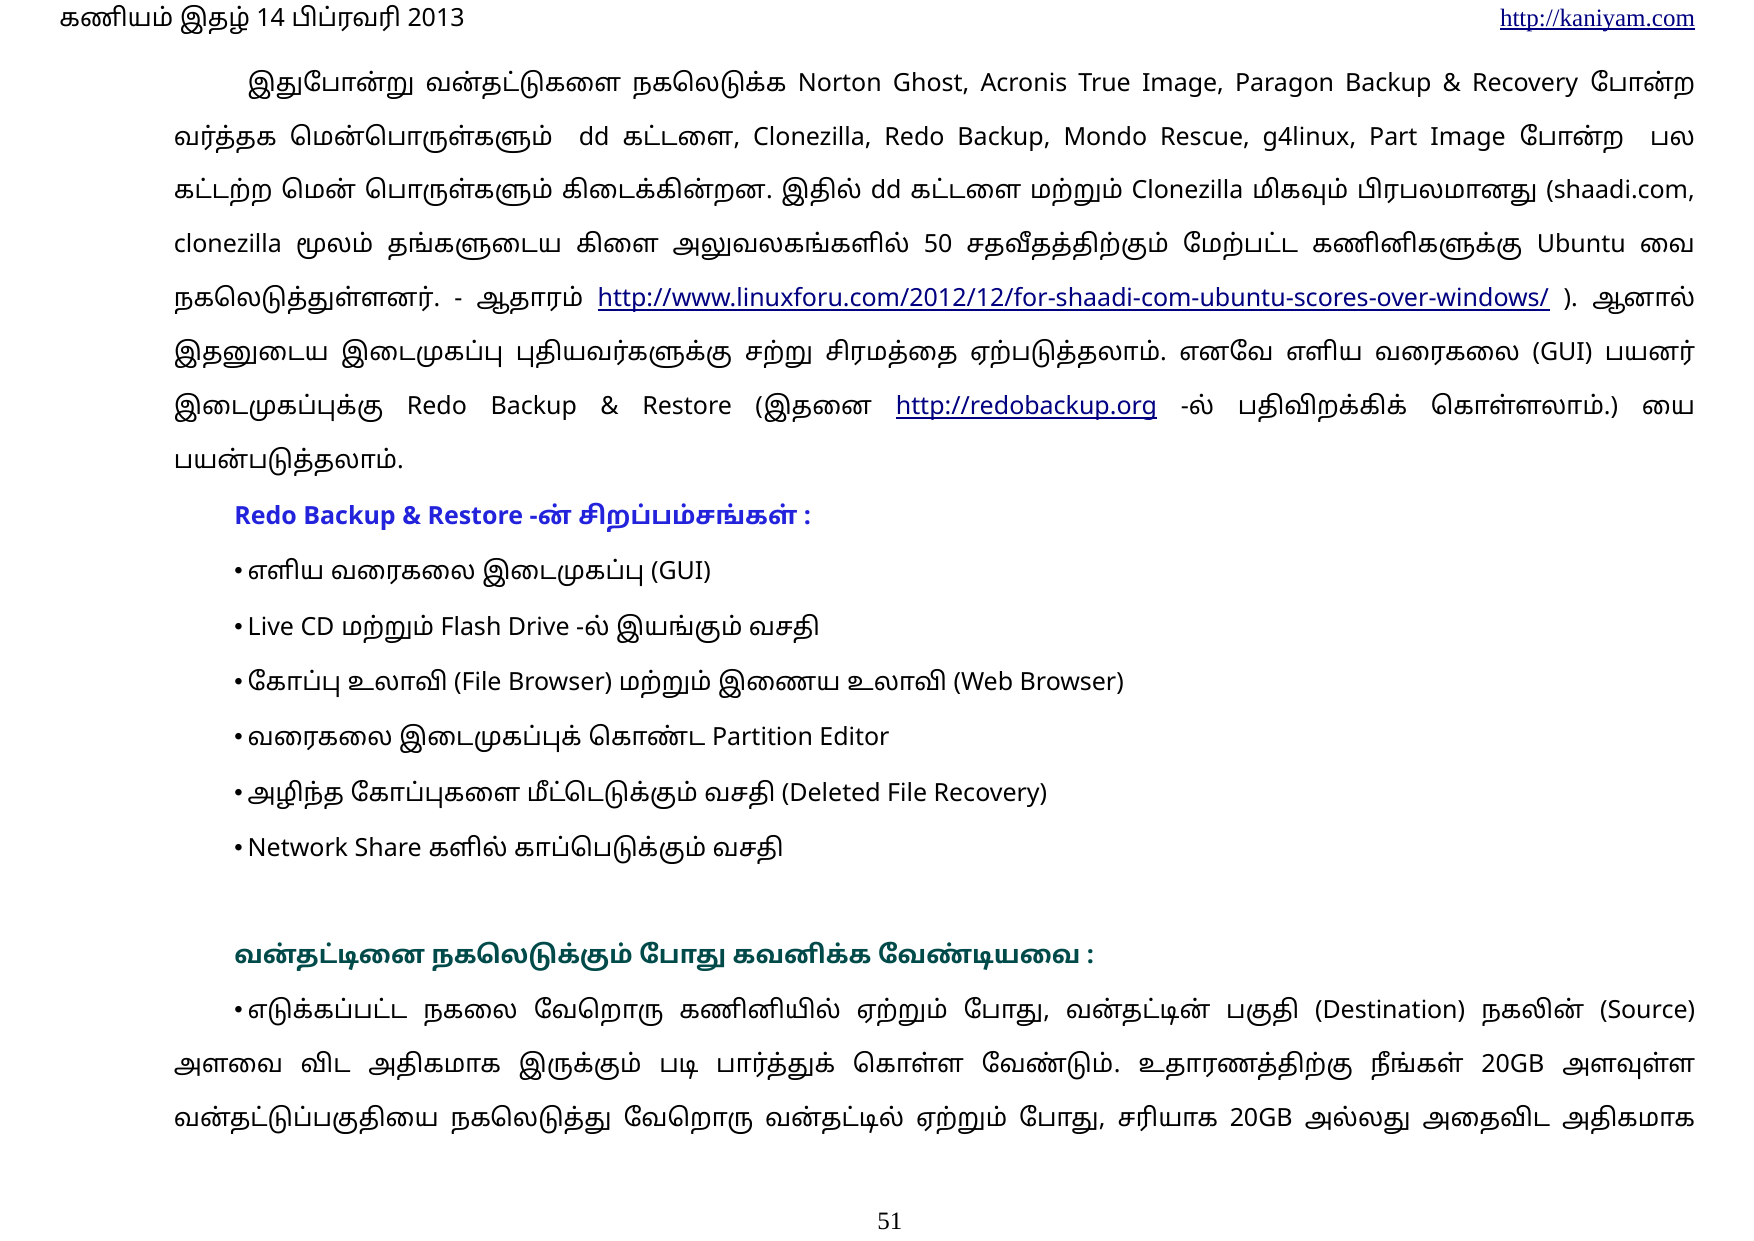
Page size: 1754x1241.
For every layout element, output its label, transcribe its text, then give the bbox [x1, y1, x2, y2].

list கோப்பு உலாவி (File Browser) மற்றும் இணைய உலாவி (Web Browser) [174, 664, 1695, 701]
list வரைகலை இடைமுகப்புக் கொண்ட Partition Editor [174, 719, 1695, 756]
text வன்தட்டினை நகலெடுக்கும் போது கவனிக்க வேண்டியவை : [174, 936, 1695, 973]
text இதுபோன்று வன்தட்டுகளை நகலெடுக்க Norton Ghost, Acronis True Image, Paragon Backup & Recovery போன்ற வர்த்தக மென்பொருள்களும் dd கட்டளை, Clonezilla, Redo Backup, Mondo Rescue, g4linux, Part Image போன்ற பல கட்டற்ற மென் பொருள்களும் கிடைக்கின்றன. இதில் dd கட்டளை மற்றும் Clonezilla மிகவும் பிரபலமானது (shaadi.com, clonezilla மூலம் தங்களுடைய கிளை அலுவலகங்களில் 50 சதவீதத்திற்கும் மேற்பட்ட கணினிகளுக்கு Ubuntu வை நகலெடுத்துள்ளனர். - ஆதாரம் http://www.linuxforu.com/2012/12/for-shaadi-com-ubuntu-scores-over-windows/ ). ஆனால் இதனுடைய இடைமுகப்பு புதியவர்களுக்கு சற்று சிரமத்தை ஏற்படுத்தலாம். எனவே எளிய வரைகலை (GUI) பயனர் இடைமுகப்புக்கு Redo Backup & Restore (இதனை http://redobackup.org -ல் பதிவிறக்கிக் கொள்ளலாம்.) யை பயன்படுத்தலாம். [174, 64, 1695, 479]
list எளிய வரைகலை இடைமுகப்பு (GUI) [174, 553, 1695, 590]
list அழிந்த கோப்புகளை மீட்டெடுக்கும் வசதி (Deleted File Recovery) [174, 774, 1695, 811]
list Network Share களில் காப்பெடுக்கும் வசதி [174, 830, 1695, 867]
text Redo Backup & Restore -ன் சிறப்பம்சங்கள் : [174, 497, 1695, 534]
list எடுக்கப்பட்ட நகலை வேறொரு கணினியில் ஏற்றும் போது, வன்தட்டின் பகுதி (Destination) நகலின் (Source) அளவை விட அதிகமாக இருக்கும் படி பார்த்துக் கொள்ள வேண்டும். உதாரணத்திற்கு நீங்கள் 20GB அளவுள்ள வன்தட்டுப்பகுதியை நகலெடுத்து வேறொரு வன்தட்டில் ஏற்றும் போது, சரியாக 20GB அல்லது அதைவிட அதிகமாக [174, 992, 1695, 1137]
list Live CD மற்றும் Flash Drive -ல் இயங்கும் வசதி [174, 608, 1695, 645]
